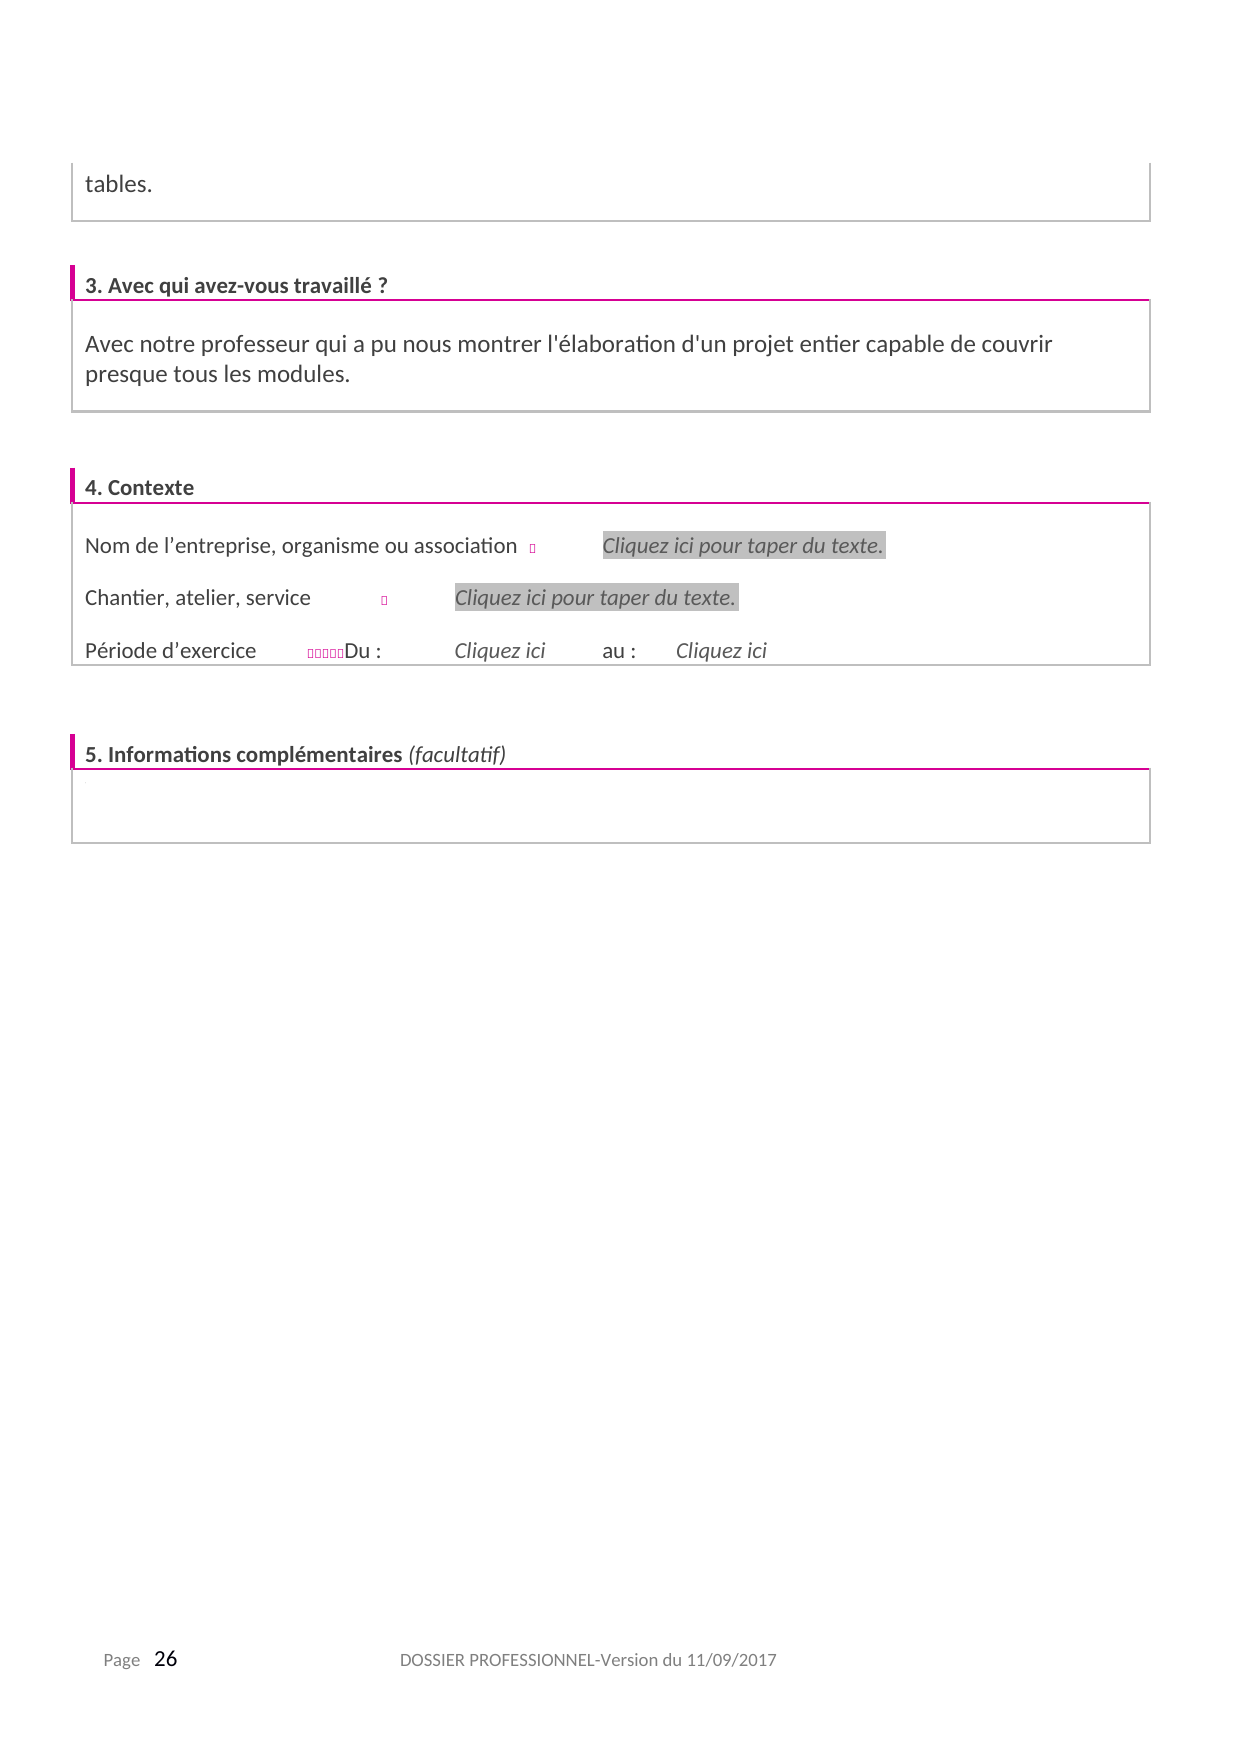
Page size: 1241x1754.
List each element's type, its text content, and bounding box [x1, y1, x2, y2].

table_cell Cliquez ici pour taper du texte. [576, 525, 1149, 564]
table_cell Nom de l’entreprise, organisme ou association  [73, 525, 576, 564]
table_cell 5. Informations complémentaires (facultatif) [75, 734, 1091, 768]
table_cell [72, 700, 1091, 734]
table_cell [72, 244, 1150, 265]
table_cell [73, 301, 1149, 322]
table_cell [576, 504, 1149, 525]
table_cell Avec notre professeur qui a pu nous montrer l'élaboration d'un projet entier capable de couvrir presque tous les modules. [73, 322, 1149, 389]
table_cell [72, 446, 1150, 468]
table_cell [1091, 666, 1150, 700]
table_cell Période d’exercice Du : Cliquez ici au : Cliquez ici [73, 617, 1149, 664]
table_cell [73, 821, 1149, 842]
table_cell 3. Avec qui avez-vous travaillé ? [75, 265, 1150, 299]
table_cell 4. Contexte [75, 468, 1150, 502]
table_cell [1091, 700, 1150, 734]
table_cell [1091, 413, 1150, 446]
table_cell [73, 504, 576, 525]
table_cell tables. [73, 163, 1149, 199]
table_cell [73, 199, 1149, 220]
table_cell Cliquez ici pour taper du texte. [442, 564, 1149, 617]
table_cell [72, 413, 1091, 446]
table_cell Chantier, atelier, service  [73, 564, 442, 617]
table_cell [73, 785, 1149, 821]
table_cell [72, 666, 1091, 700]
table_cell ; [73, 770, 1149, 784]
table_cell [73, 389, 1149, 410]
table_cell [72, 222, 1150, 243]
table_cell [1091, 734, 1150, 768]
